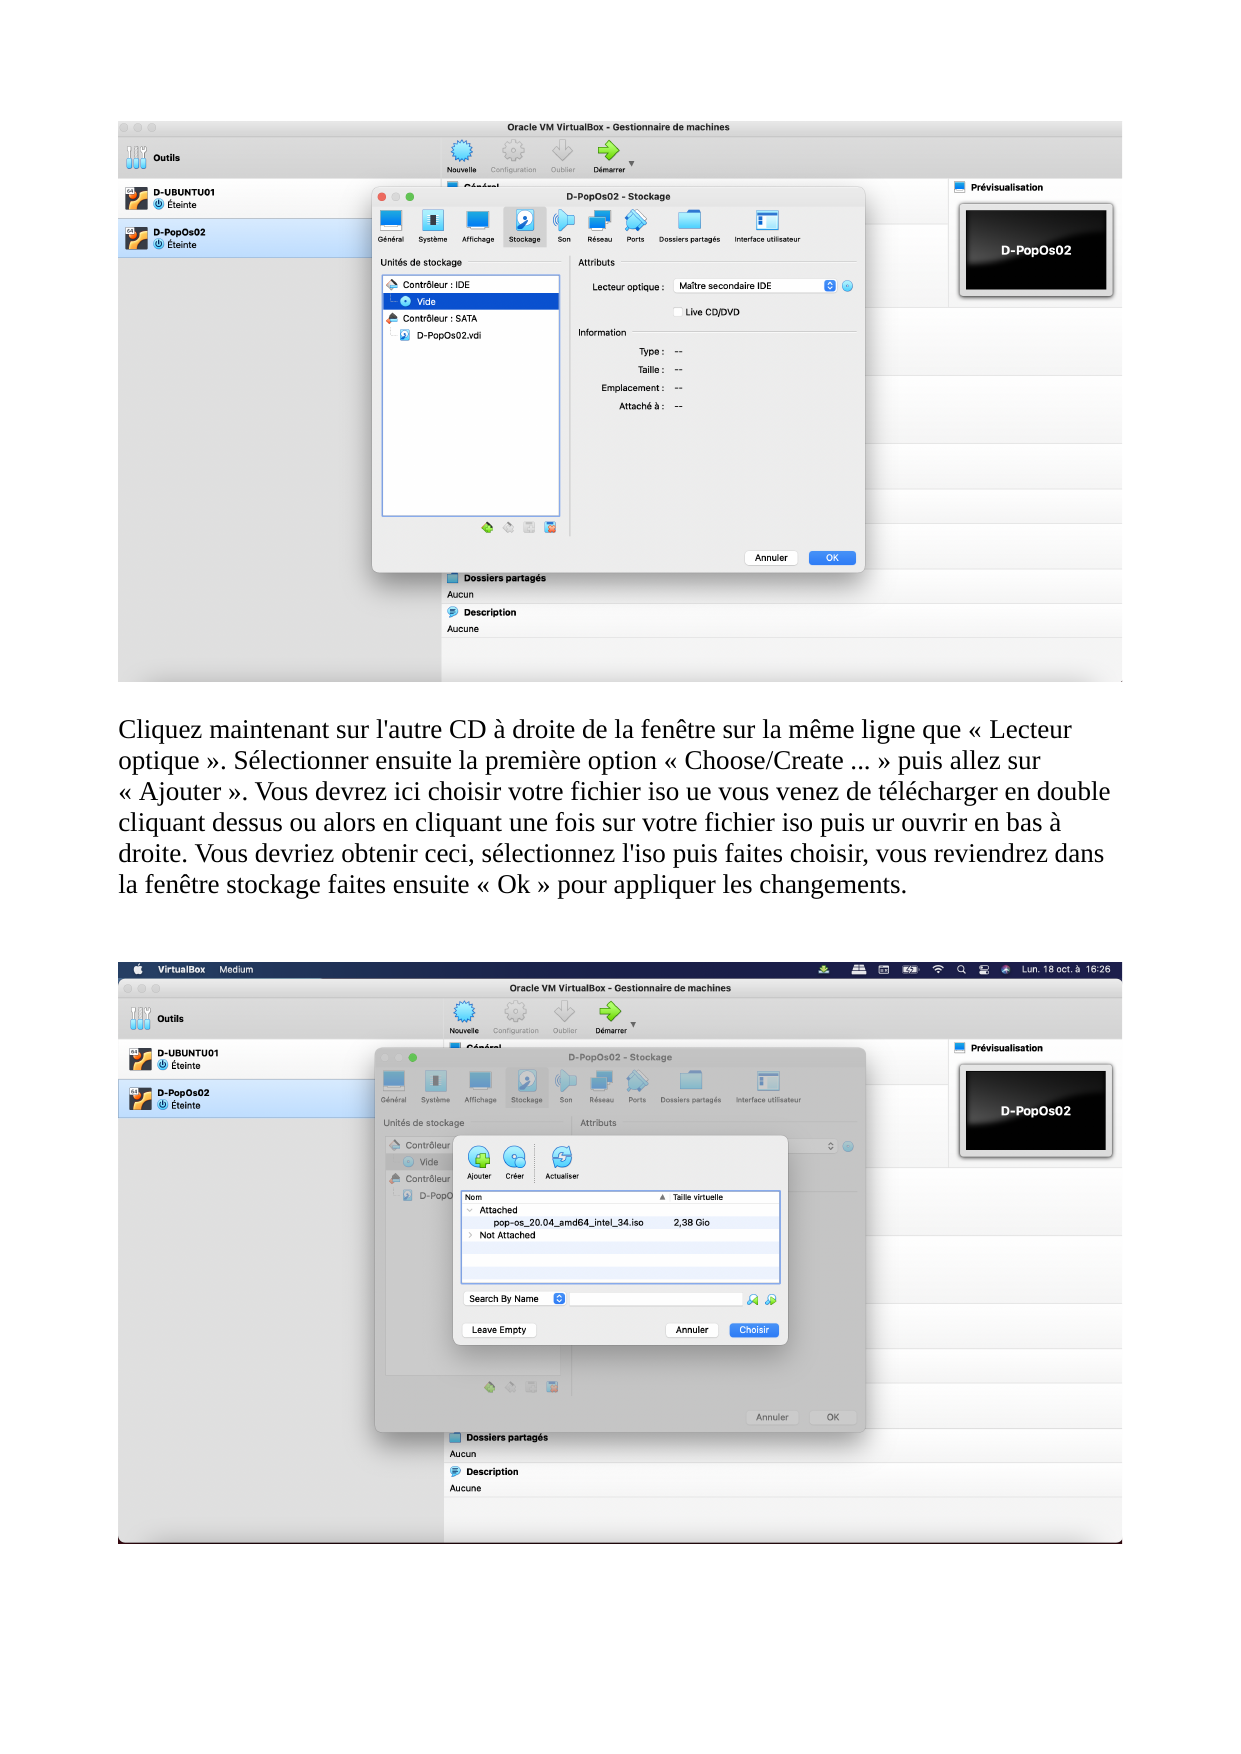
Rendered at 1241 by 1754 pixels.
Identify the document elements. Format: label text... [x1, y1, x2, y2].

text Cliquez maintenant sur l'autre CD à droite de la fenêtre sur la même ligne que « Lecteur optique ». Sélectionner ensuite la première option « Choose/Create ... » puis allez sur « Ajouter ». Vous devrez ici choisir votre fichier iso ue vous venez de télécharger en double cliquant dessus ou alors en cliquant une fois sur votre fichier iso puis ur ouvrir en bas à droite. Vous devriez obtenir ceci, sélectionnez l'iso puis faites choisir, vous reviendrez dans la fenêtre stockage faites ensuite « Ok » pour appliquer les changements. [118, 713, 1122, 900]
picture [118, 962, 1123, 1544]
picture [118, 121, 1123, 682]
